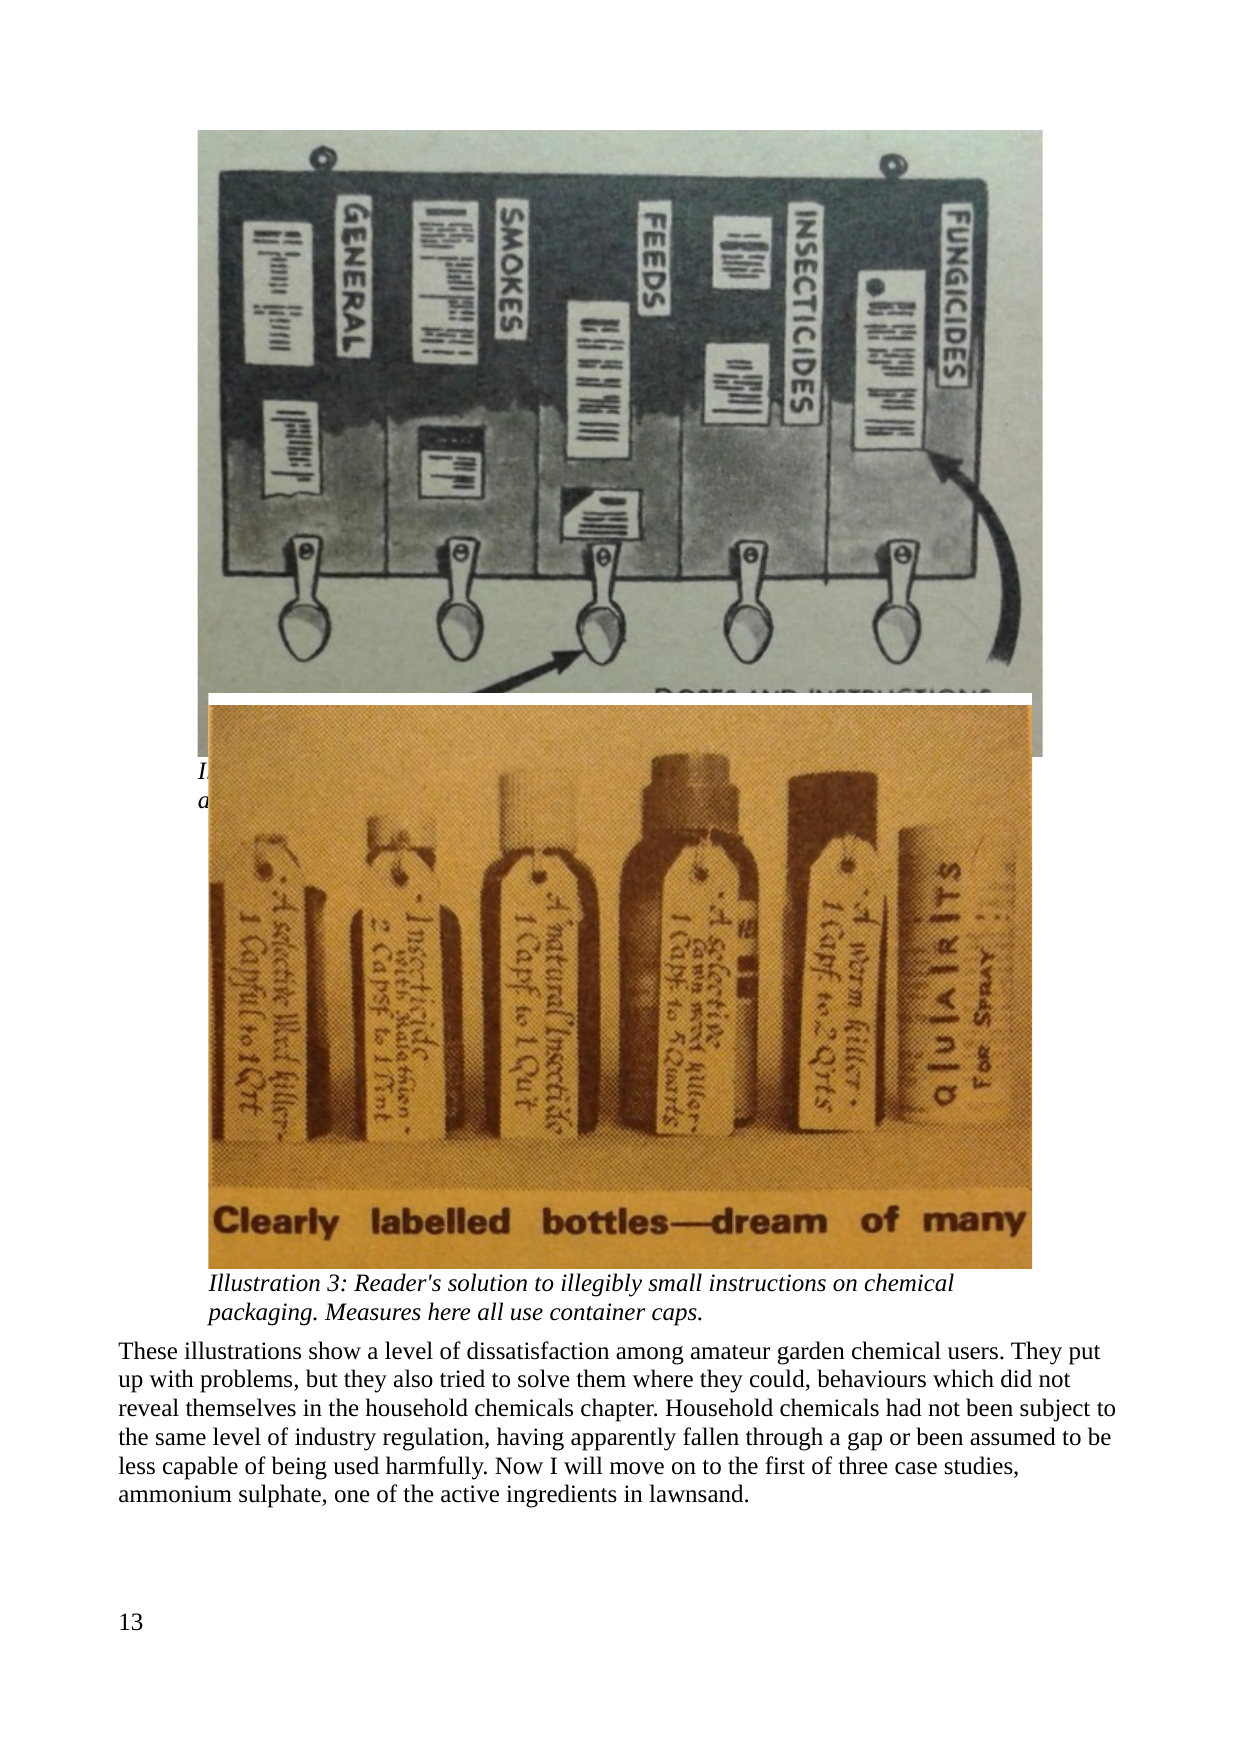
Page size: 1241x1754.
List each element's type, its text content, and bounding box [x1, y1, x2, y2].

text Illustration 3: Reader's solution to illegibly small instructions on chemical packaging. Measures here all use container caps. [208, 1269, 1032, 1326]
picture [197, 130, 1043, 1269]
text These illustrations show a level of dissatisfaction among amateur garden chemical users. They put up with problems, but they also tried to solve them where they could, behaviours which did not reveal themselves in the household chemicals chapter. Household chemicals had not been subject to the same level of industry regulation, having apparently fallen through a gap or been assumed to be less capable of being used harmfully. Now I will move on to the first of three case studies, ammonium sulphate, one of the active ingredients in lawnsand. [118, 1336, 1122, 1508]
